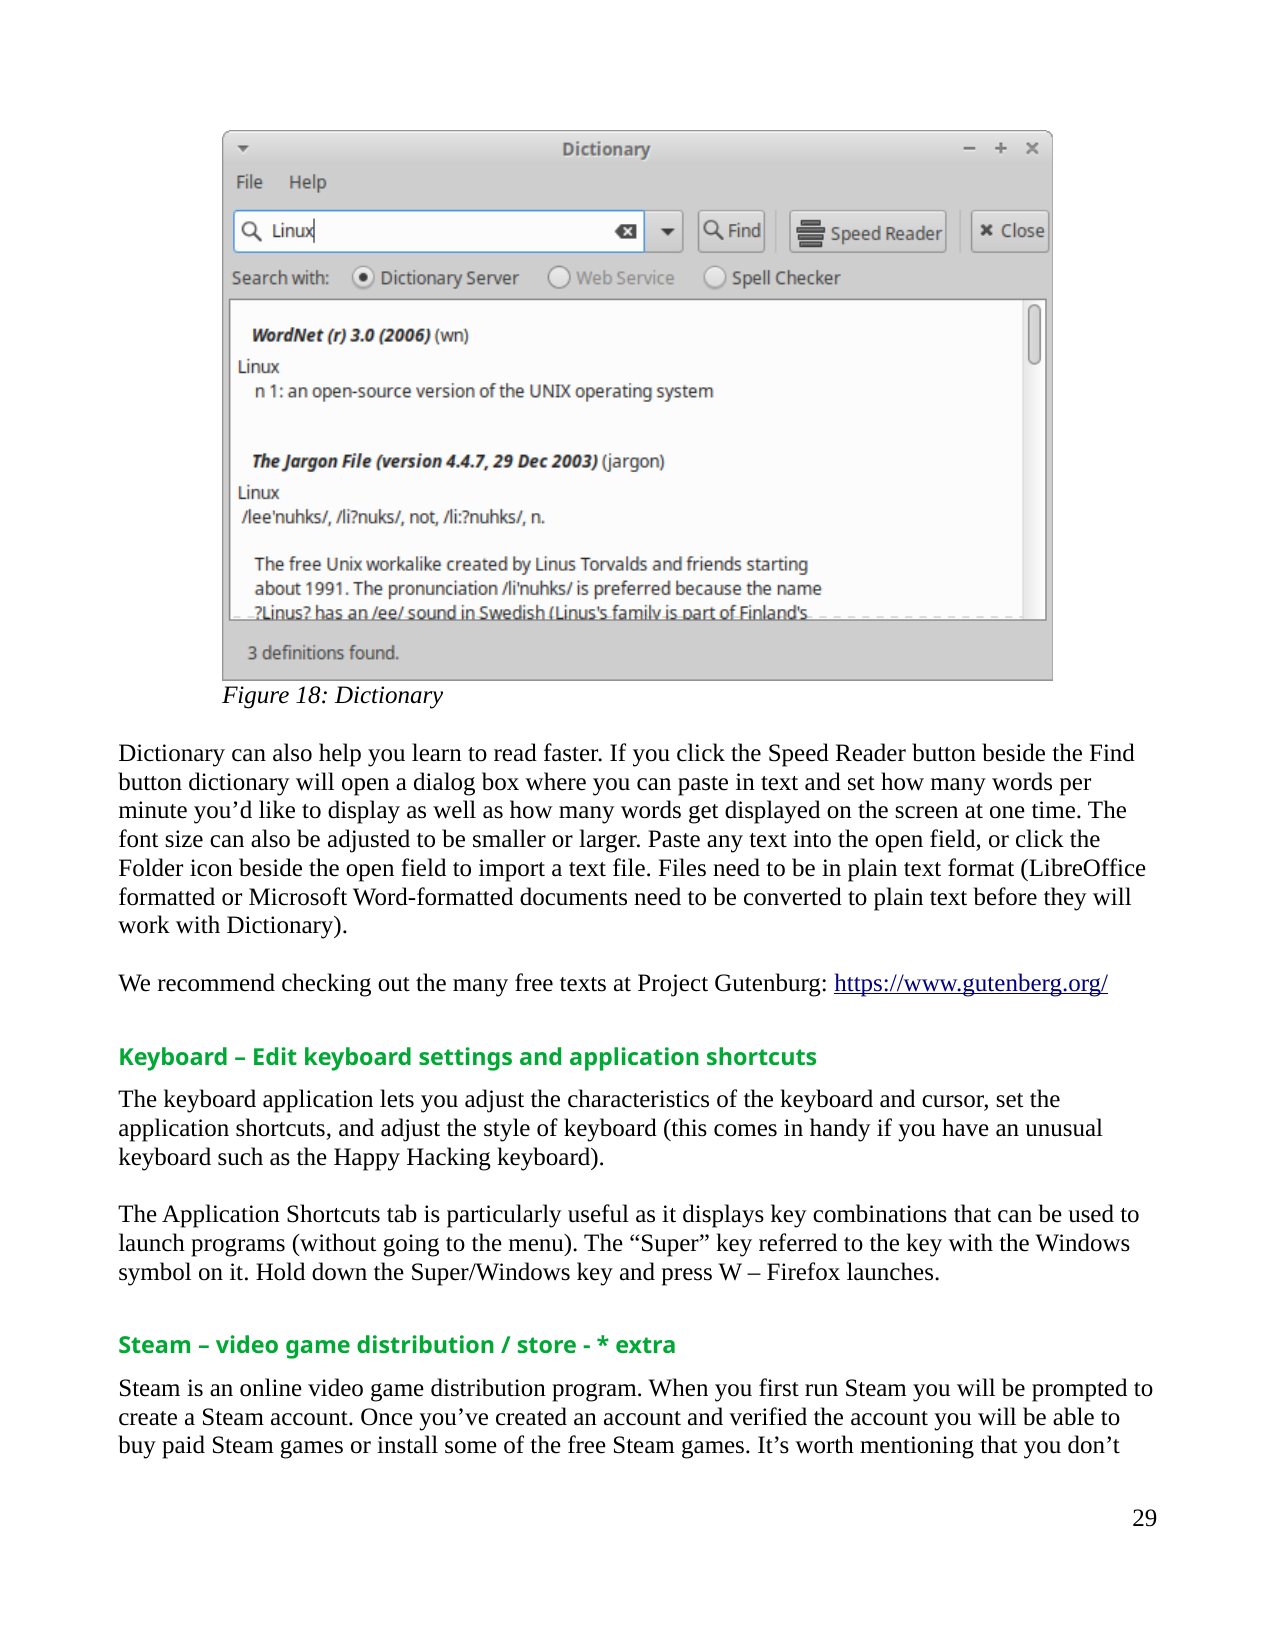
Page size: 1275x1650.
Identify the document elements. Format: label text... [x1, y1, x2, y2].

subtitle Steam – video game distribution / store - * extra [118, 1329, 1157, 1361]
picture [222, 130, 1053, 681]
text Steam is an online video game distribution program. When you first run Steam you will be prompted to create a Steam account. Once you’ve created an account and verified the account you will be able to buy paid Steam games or install some of the free Steam games. It’s worth mentioning that you don’t [118, 1373, 1157, 1459]
text Figure 18: Dictionary [222, 681, 1053, 709]
text The Application Shortcuts tab is particularly useful as it displays key combinations that can be used to launch programs (without going to the menu). The “Super” key referred to the key with the Windows symbol on it. Hold down the Super/Windows key and press W – Firefox launches. [118, 1199, 1157, 1285]
text The keyboard application lets you adjust the characteristics of the keyboard and cursor, set the application shortcuts, and adjust the style of keyboard (this comes in handy if you have an unusual keyboard such as the Happy Hacking keyboard). [118, 1084, 1157, 1170]
text We recommend checking out the many free texts at Project Gutenburg: https://www.gutenberg.org/ [118, 968, 1157, 997]
text Dictionary can also help you learn to read faster. If you click the Speed Reader button beside the Find button dictionary will open a dialog box where you can paste in text and set how many words per minute you’d like to display as well as how many words get displayed on the screen at one time. The font size can also be adjusted to be smaller or larger. Paste any text into the open field, or click the Folder icon beside the open field to import a text file. Files need to be in plain text format (LibreOffice formatted or Microsoft Word-formatted documents need to be converted to plain text before they will work with Dictionary). [118, 738, 1157, 939]
subtitle Keyboard – Edit keyboard settings and application shortcuts [118, 1040, 1157, 1072]
